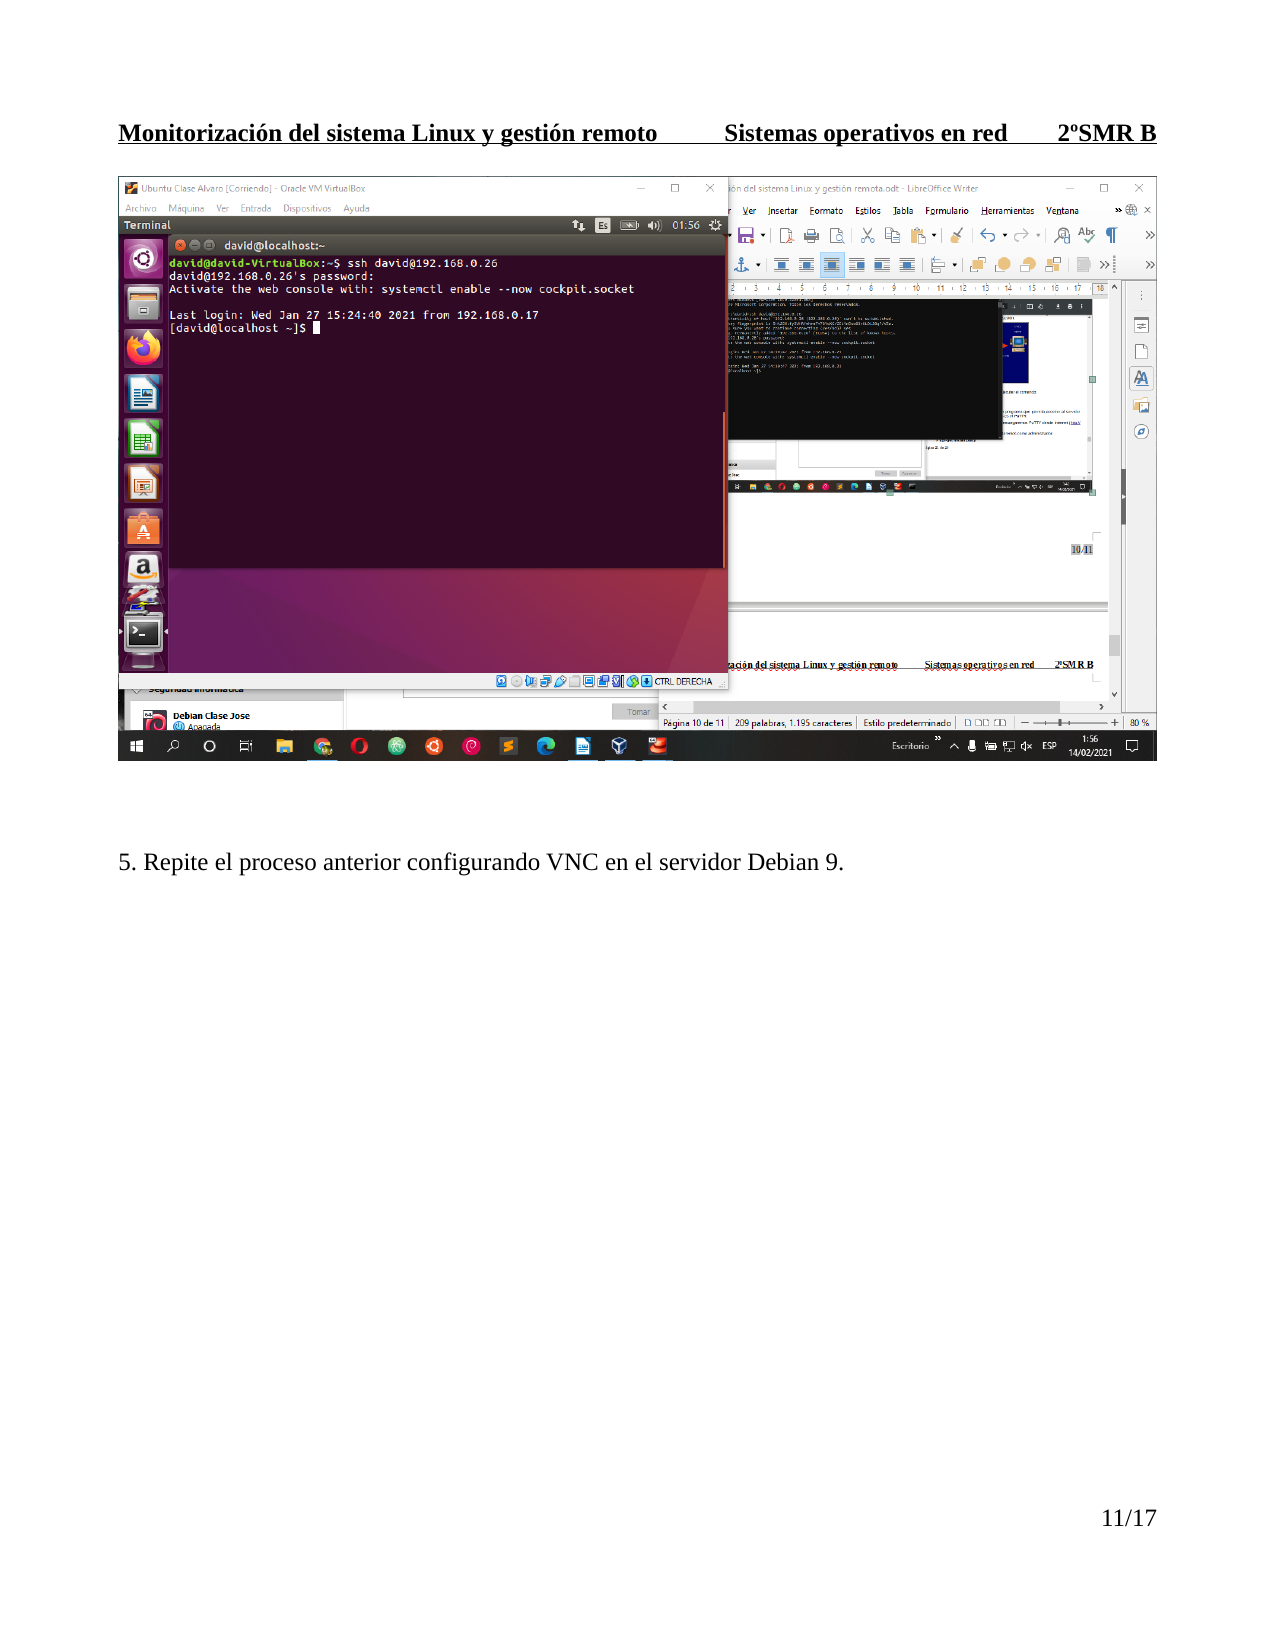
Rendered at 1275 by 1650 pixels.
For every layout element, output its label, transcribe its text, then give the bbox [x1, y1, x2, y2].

text 5. Repite el proceso anterior configurando VNC en el servidor Debian 9. [118, 847, 1157, 875]
picture [118, 176, 1157, 761]
